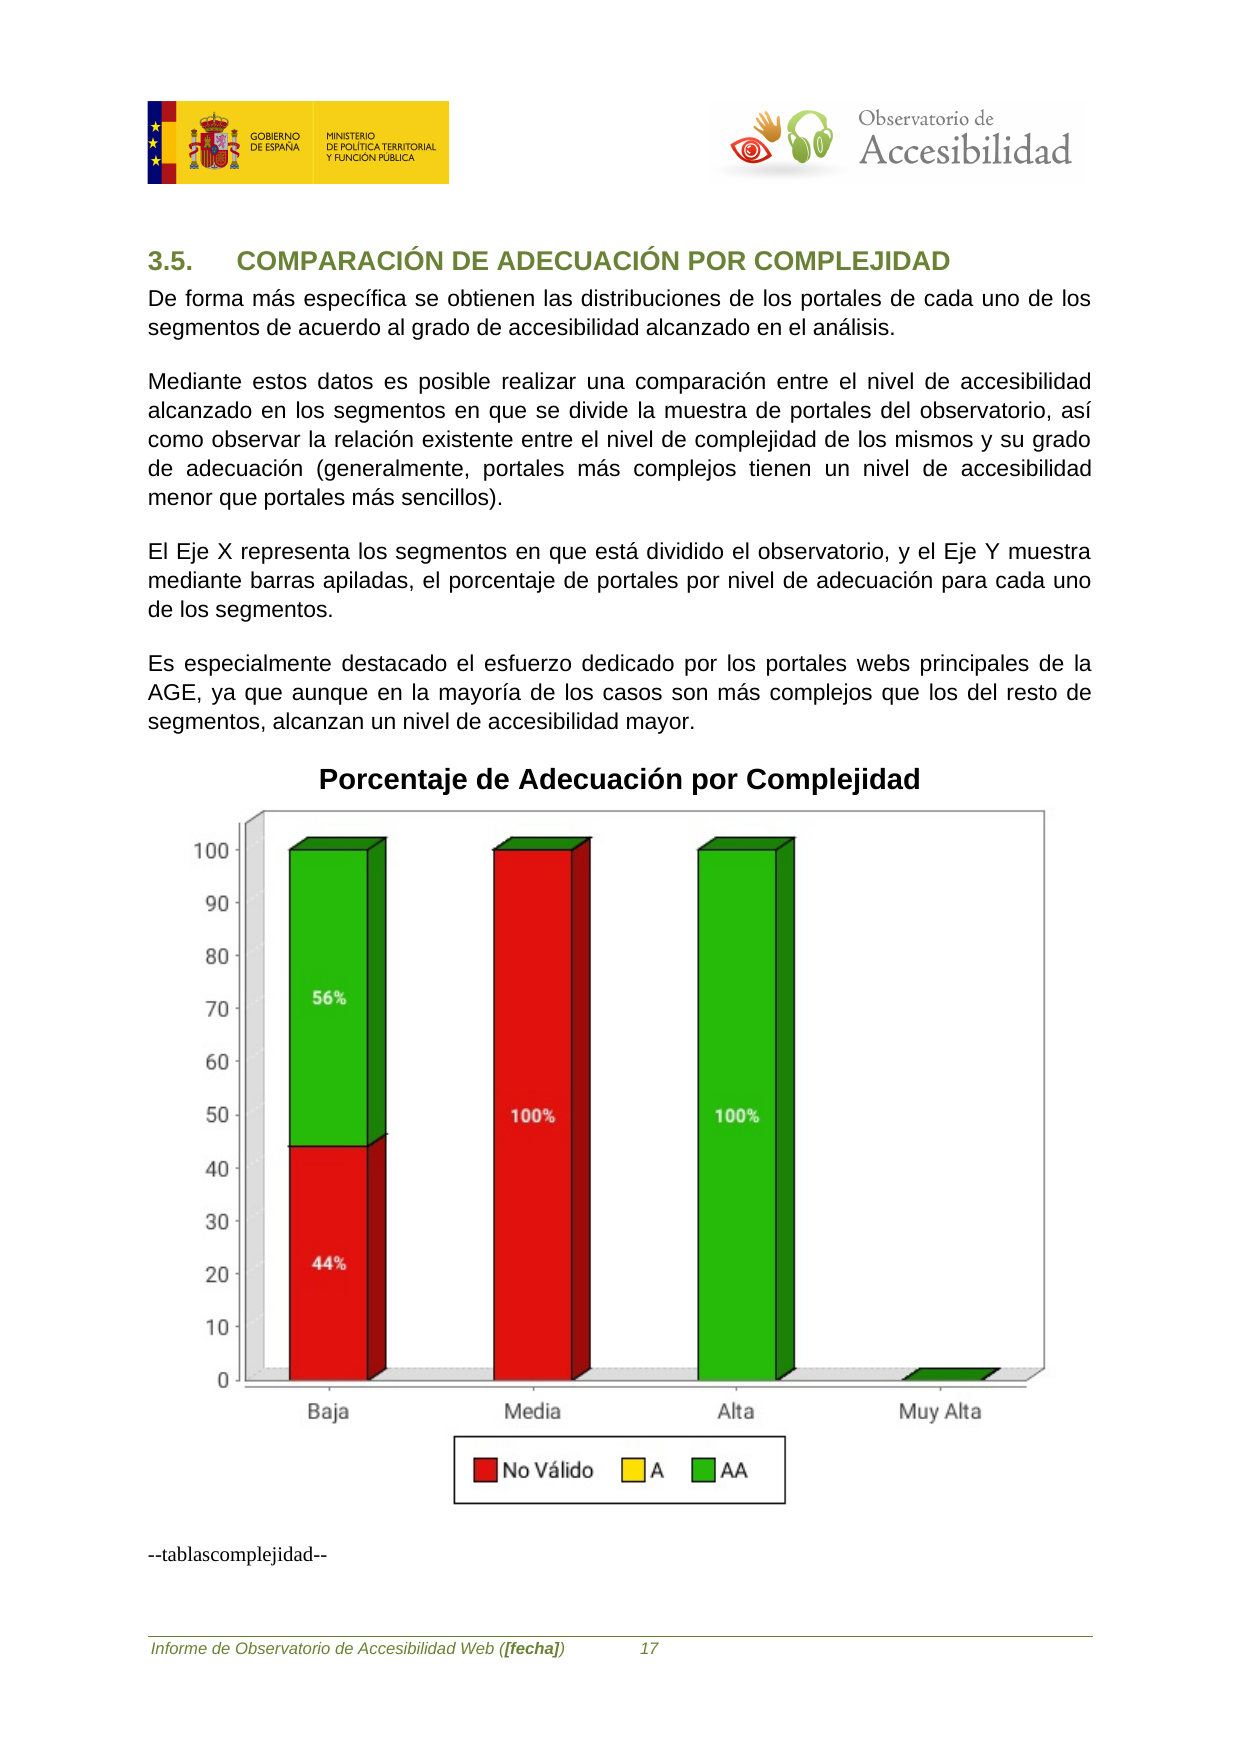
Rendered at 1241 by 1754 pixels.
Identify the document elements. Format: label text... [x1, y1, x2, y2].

text De forma más específica se obtienen las distribuciones de los portales de cada uno de los segmentos de acuerdo al grado de accesibilidad alcanzado en el análisis. [148, 285, 1092, 341]
text Es especialmente destacado el esfuerzo dedicado por los portales webs principales de la AGE, ya que aunque en la mayoría de los casos son más complejos que los del resto de segmentos, alcanzan un nivel de accesibilidad mayor. [148, 650, 1092, 734]
text --tablascomplejidad-- [148, 1542, 1092, 1566]
picture [178, 795, 1062, 1506]
text El Eje X representa los segmentos en que está dividido el observatorio, y el Eje Y muestra mediante barras apiladas, el porcentaje de portales por nivel de adecuación para cada uno de los segmentos. [148, 538, 1092, 622]
text Porcentaje de Adecuación por Complejidad [148, 762, 1092, 795]
subtitle Comparación de adecuación por complejidad [148, 245, 1092, 276]
picture [147, 101, 450, 184]
text Mediante estos datos es posible realizar una comparación entre el nivel de accesibilidad alcanzado en los segmentos en que se divide la muestra de portales del observatorio, así como observar la relación existente entre el nivel de complejidad de los mismos y su grado de adecuación (generalmente, portales más complejos tienen un nivel de accesibilidad menor que portales más sencillos). [148, 368, 1092, 510]
picture [710, 101, 1086, 184]
